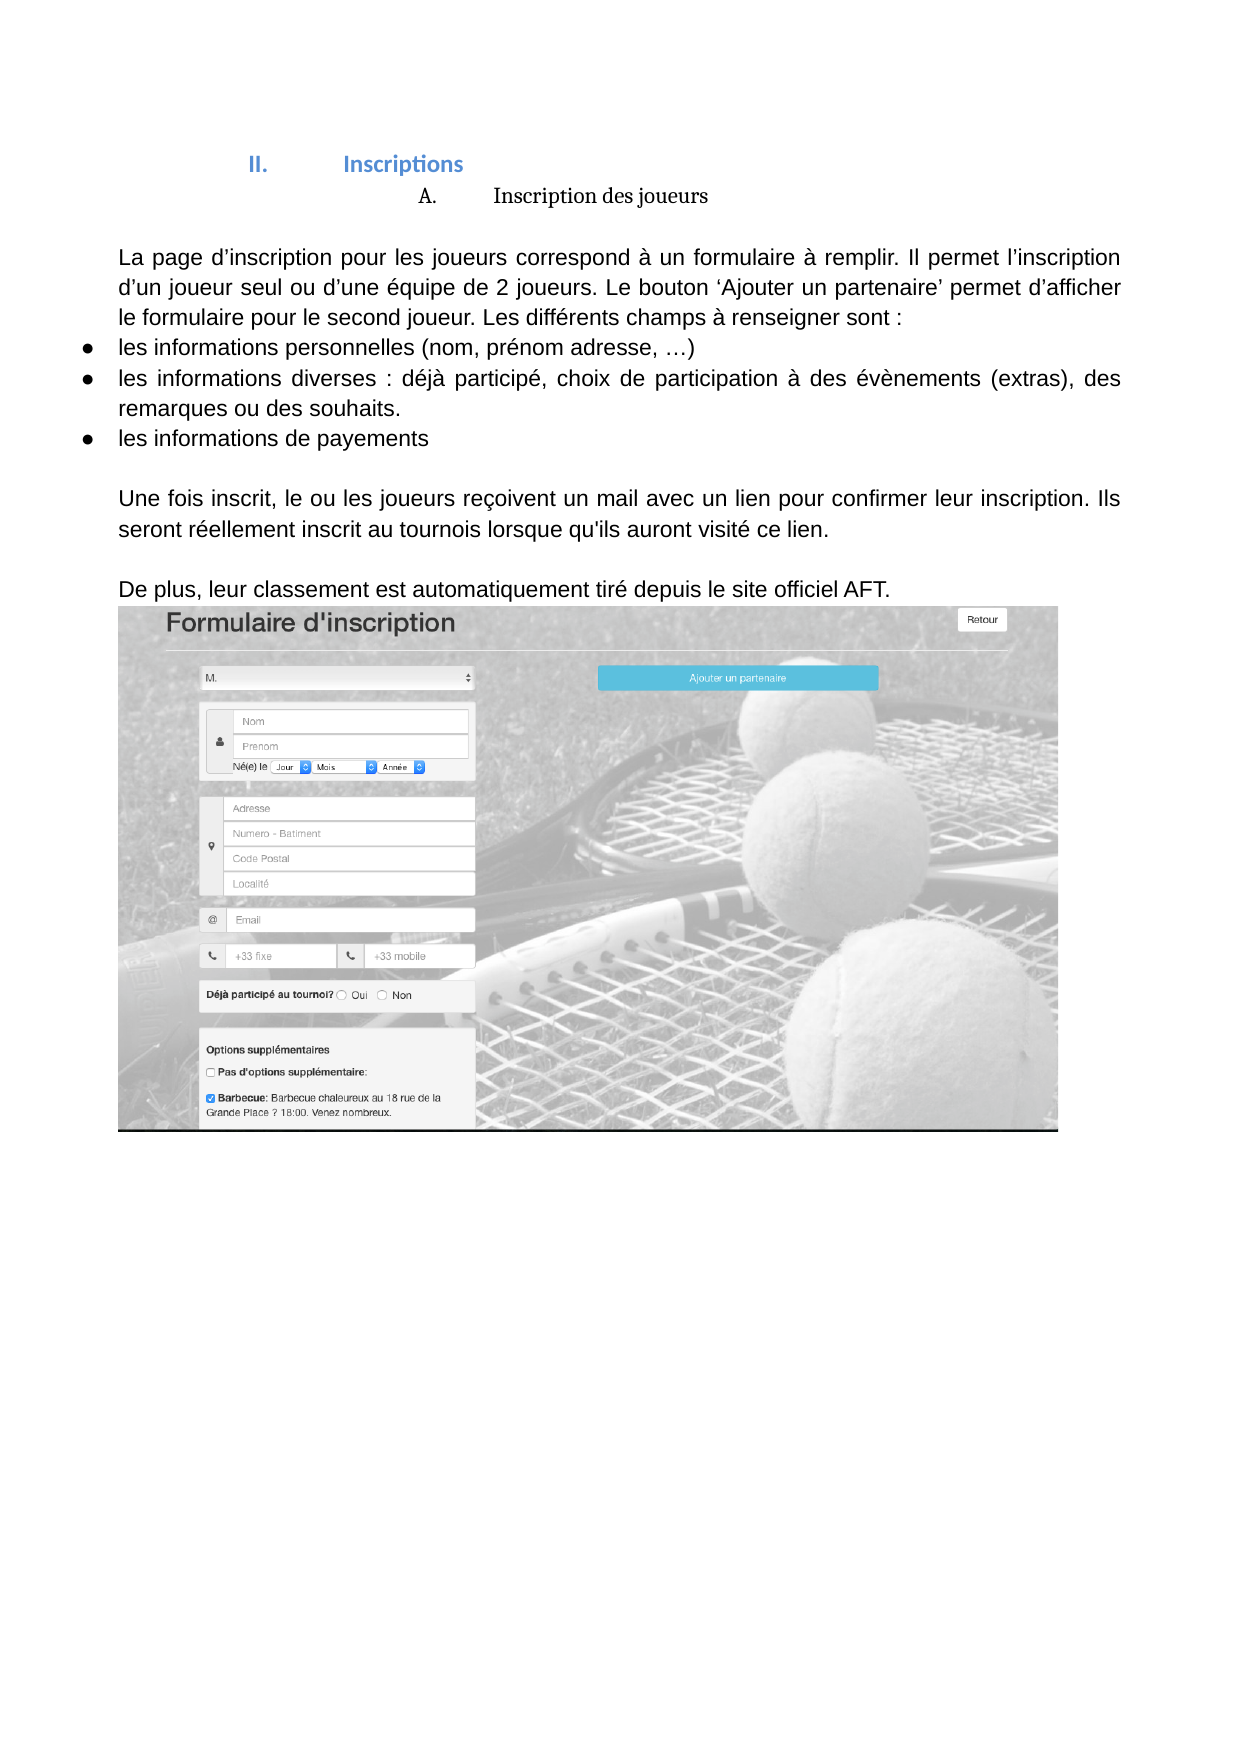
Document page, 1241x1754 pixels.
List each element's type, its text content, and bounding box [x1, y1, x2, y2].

text La page d’inscription pour les joueurs correspond à un formulaire à remplir. Il permet l’inscription d’un joueur seul ou d’une équipe de 2 joueurs. Le bouton ‘Ajouter un partenaire’ permet d’afficher le formulaire pour le second joueur. Les différents champs à renseigner sont : [118, 244, 1122, 331]
picture [118, 606, 1059, 1132]
subtitle Inscriptions [231, 148, 1122, 179]
subtitle Inscription des joueurs [306, 183, 1122, 210]
list les informations personnelles (nom, prénom adresse, …) [81, 334, 1122, 361]
text Une fois inscrit, le ou les joueurs reçoivent un mail avec un lien pour confirmer leur inscription. Ils seront réellement inscrit au tournois lorsque qu'ils auront visité ce lien. [81, 485, 1122, 542]
list les informations de payements [81, 425, 1122, 451]
text De plus, leur classement est automatiquement tiré depuis le site officiel AFT. [81, 576, 1122, 602]
list les informations diverses : déjà participé, choix de participation à des évènements (extras), des remarques ou des souhaits. [81, 364, 1122, 421]
